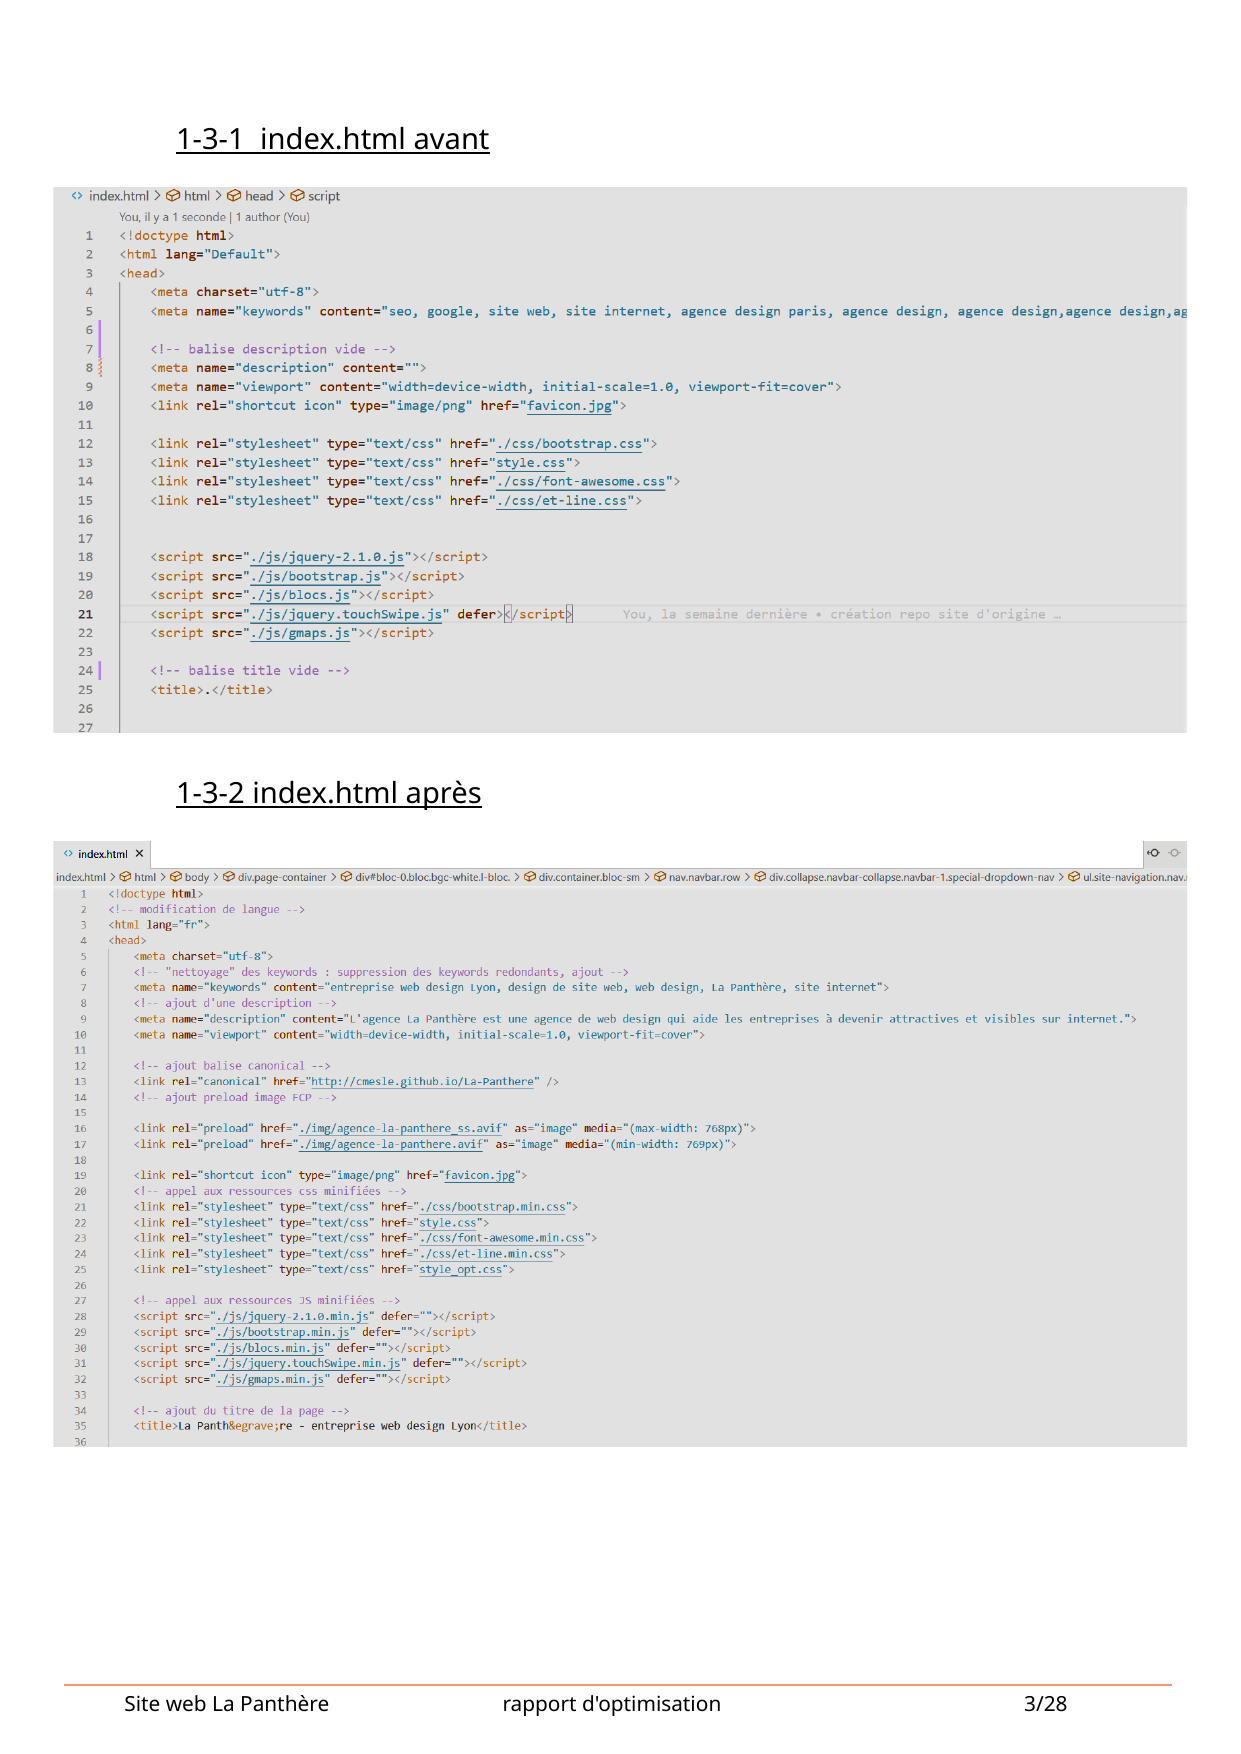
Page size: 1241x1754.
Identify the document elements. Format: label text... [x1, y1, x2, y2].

picture [53, 841, 1188, 1447]
text 1-3-1 index.html avant [176, 118, 1122, 158]
picture [53, 187, 1188, 733]
text 1-3-2 index.html après [176, 773, 1122, 812]
